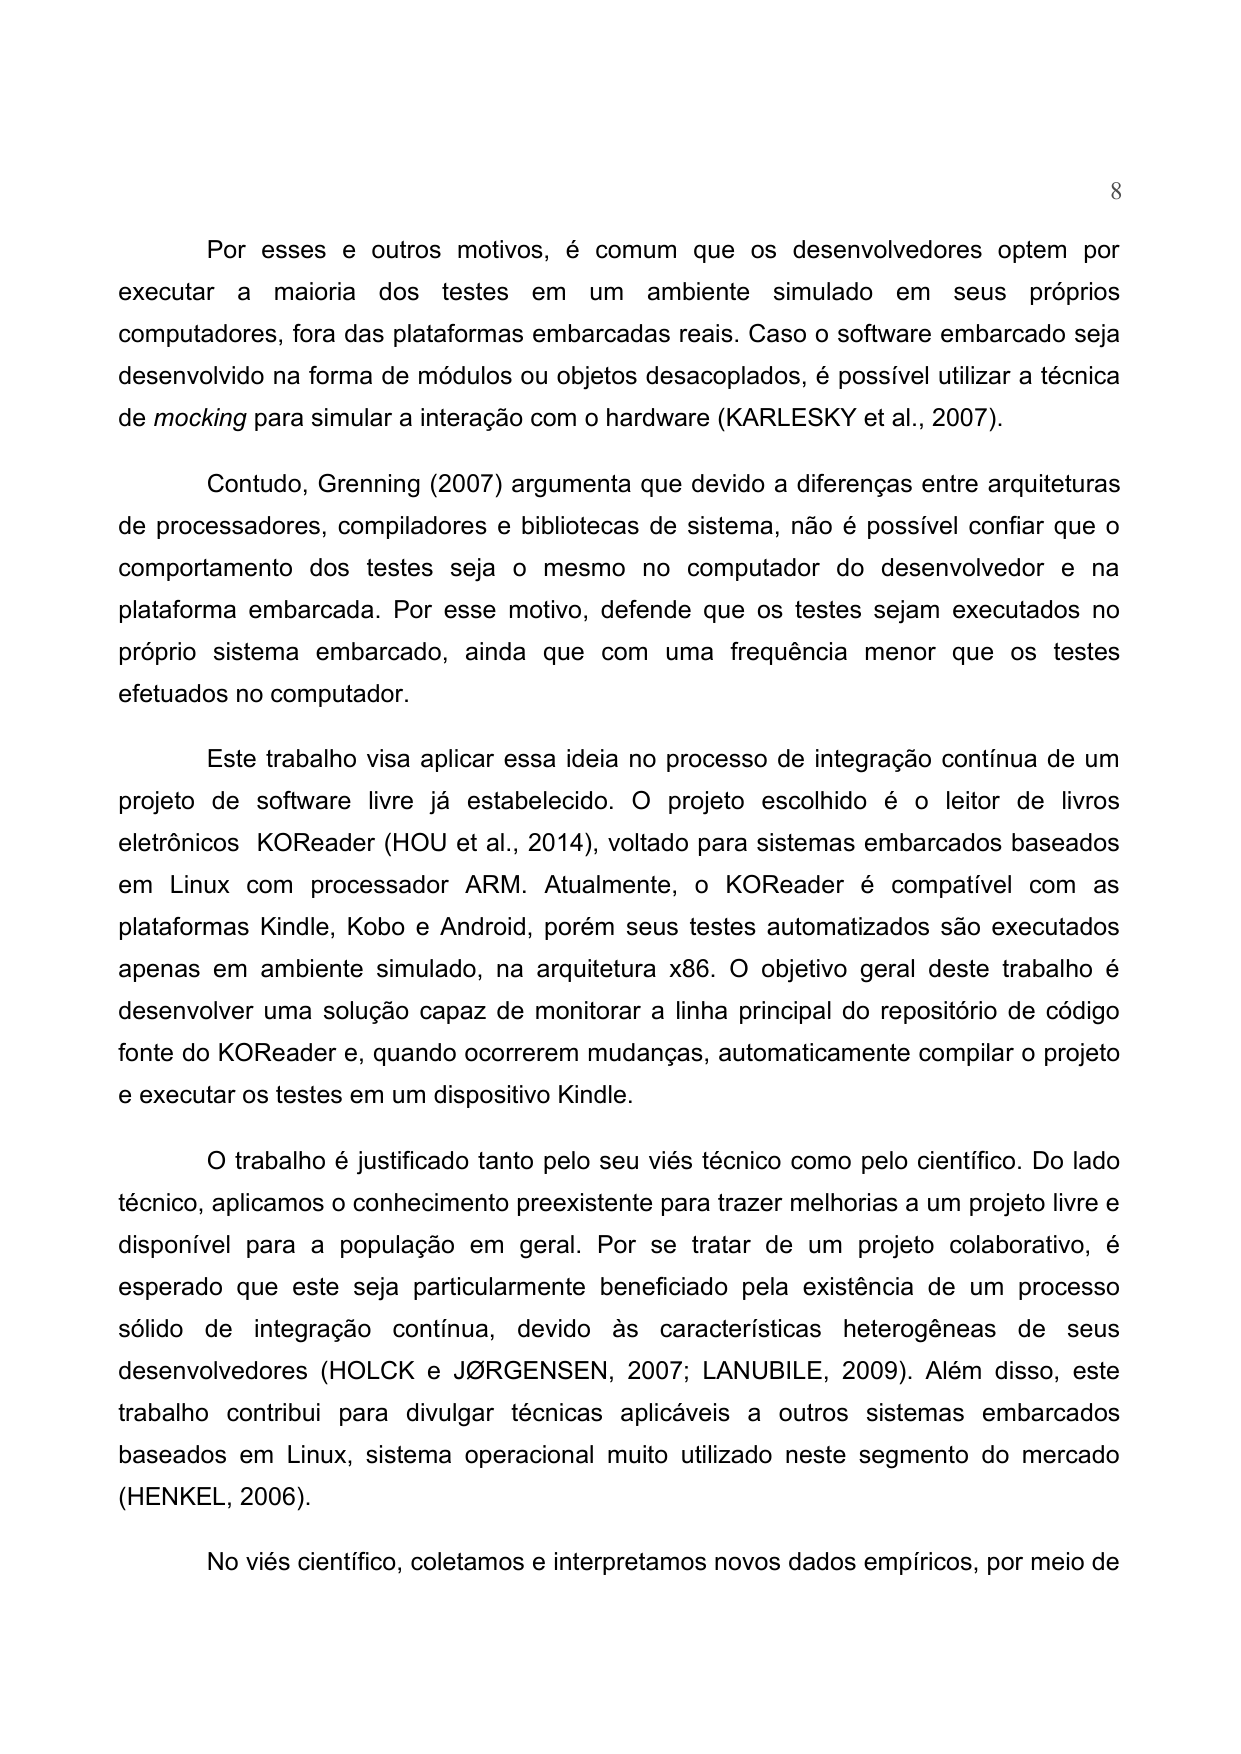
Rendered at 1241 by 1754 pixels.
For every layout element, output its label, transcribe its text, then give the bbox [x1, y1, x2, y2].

text O trabalho é justificado tanto pelo seu viés técnico como pelo científico. Do lado técnico, aplicamos o conhecimento preexistente para trazer melhorias a um projeto livre e disponível para a população em geral. Por se tratar de um projeto colaborativo, é esperado que este seja particularmente beneficiado pela existência de um processo sólido de integração contínua, devido às características heterogêneas de seus desenvolvedores (HOLCK e JØRGENSEN, 2007; LANUBILE, 2009). Além disso, este trabalho contribui para divulgar técnicas aplicáveis a outros sistemas embarcados baseados em Linux, sistema operacional muito utilizado neste segmento do mercado (HENKEL, 2006). [118, 1147, 1122, 1511]
text Por esses e outros motivos, é comum que os desenvolvedores optem por executar a maioria dos testes em um ambiente simulado em seus próprios computadores, fora das plataformas embarcadas reais. Caso o software embarcado seja desenvolvido na forma de módulos ou objetos desacoplados, é possível utilizar a técnica de mocking para simular a interação com o hardware (KARLESKY et al., 2007). [118, 236, 1122, 432]
text No viés científico, coletamos e interpretamos novos dados empíricos, por meio de [118, 1548, 1122, 1576]
text Este trabalho visa aplicar essa ideia no processo de integração contínua de um projeto de software livre já estabelecido. O projeto escolhido é o leitor de livros eletrônicos KOReader (HOU et al., 2014), voltado para sistemas embarcados baseados em Linux com processador ARM. Atualmente, o KOReader é compatível com as plataformas Kindle, Kobo e Android, porém seus testes automatizados são executados apenas em ambiente simulado, na arquitetura x86. O objetivo geral deste trabalho é desenvolver uma solução capaz de monitorar a linha principal do repositório de código fonte do KOReader e, quando ocorrerem mudanças, automaticamente compilar o projeto e executar os testes em um dispositivo Kindle. [118, 745, 1122, 1109]
text Contudo, Grenning (2007) argumenta que devido a diferenças entre arquiteturas de processadores, compiladores e bibliotecas de sistema, não é possível confiar que o comportamento dos testes seja o mesmo no computador do desenvolvedor e na plataforma embarcada. Por esse motivo, defende que os testes sejam executados no próprio sistema embarcado, ainda que com uma frequência menor que os testes efetuados no computador. [118, 470, 1122, 708]
